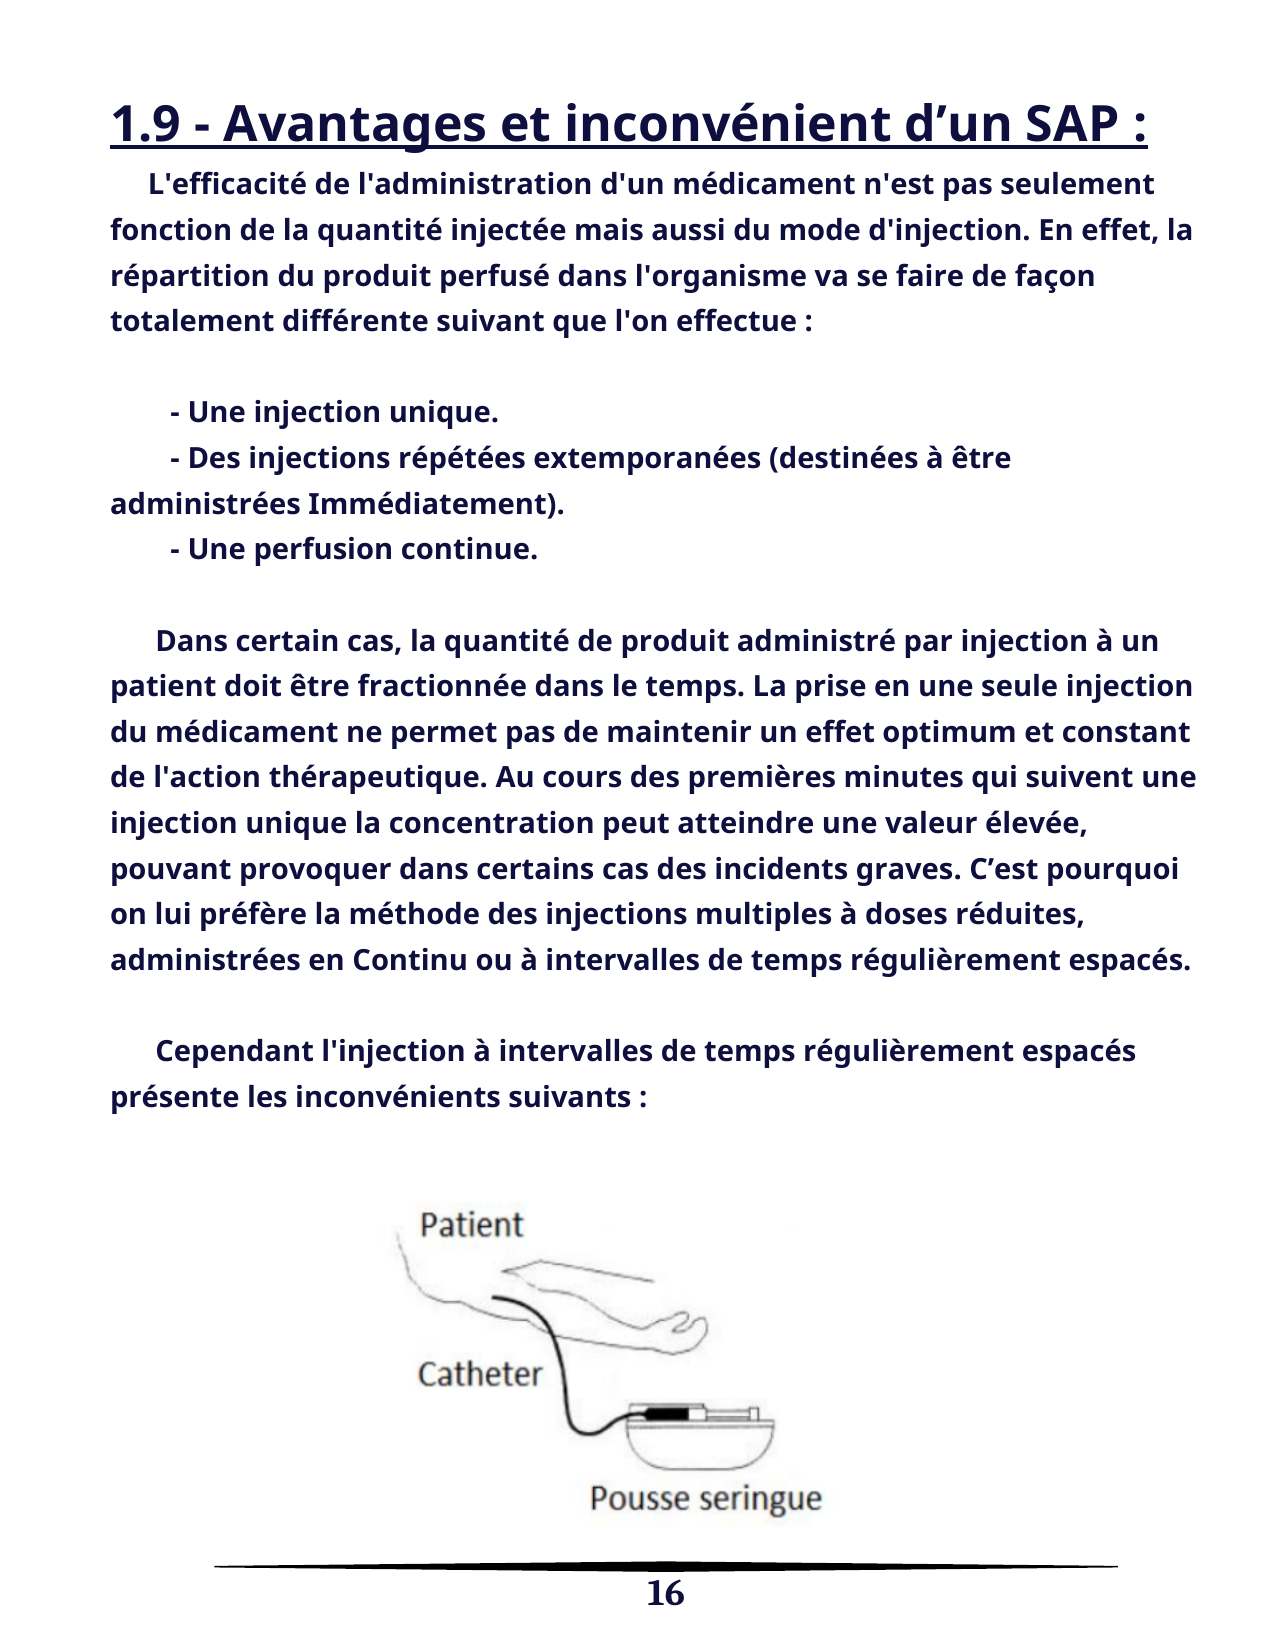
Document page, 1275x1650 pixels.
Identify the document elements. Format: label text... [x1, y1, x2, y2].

text - Des injections répétées extemporanées (destinées à être administrées Immédiatement). [110, 437, 1209, 523]
text Dans certain cas, la quantité de produit administré par injection à un patient doit être fractionnée dans le temps. La prise en une seule injection du médicament ne permet pas de maintenir un effet optimum et constant de l'action thérapeutique. Au cours des premières minutes qui suivent une injection unique la concentration peut atteindre une valeur élevée, pouvant provoquer dans certains cas des incidents graves. C’est pourquoi on lui préfère la méthode des injections multiples à doses réduites, administrées en Continu ou à intervalles de temps régulièrement espacés. [110, 620, 1209, 979]
text L'efficacité de l'administration d'un médicament n'est pas seulement fonction de la quantité injectée mais aussi du mode d'injection. En effet, la répartition du produit perfusé dans l'organisme va se faire de façon totalement différente suivant que l'on effectue : [110, 164, 1209, 340]
text - Une injection unique. [110, 392, 1209, 431]
text Cependant l'injection à intervalles de temps régulièrement espacés présente les inconvénients suivants : [110, 1031, 1209, 1116]
text - Une perfusion continue. [110, 529, 1209, 568]
text 1.9 - Avantages et inconvénient d’un SAP : [110, 87, 1157, 156]
